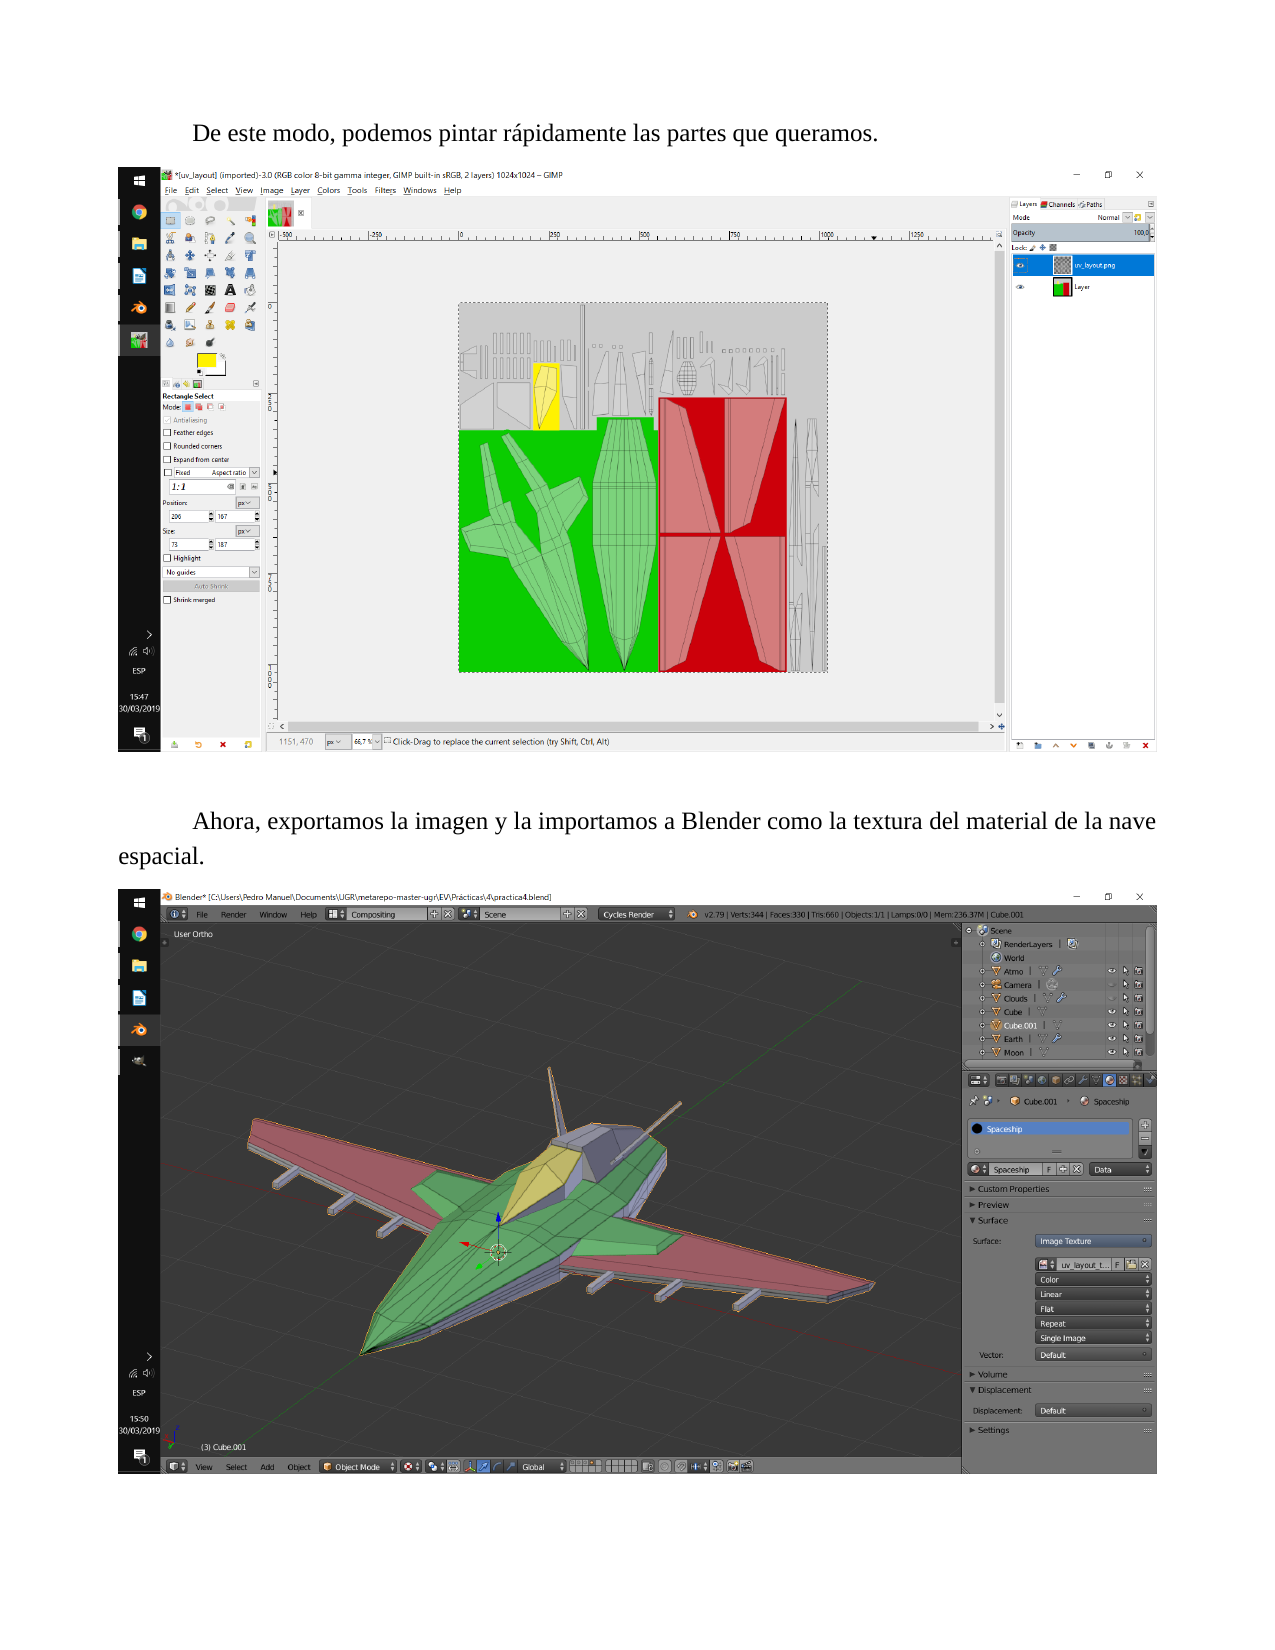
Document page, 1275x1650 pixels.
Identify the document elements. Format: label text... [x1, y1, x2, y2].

text Ahora, exportamos la imagen y la importamos a Blender como la textura del material de la nave espacial. [118, 806, 1157, 869]
picture [118, 889, 1157, 1474]
picture [118, 167, 1157, 752]
text De este modo, podemos pintar rápidamente las partes que queramos. [118, 118, 1157, 147]
